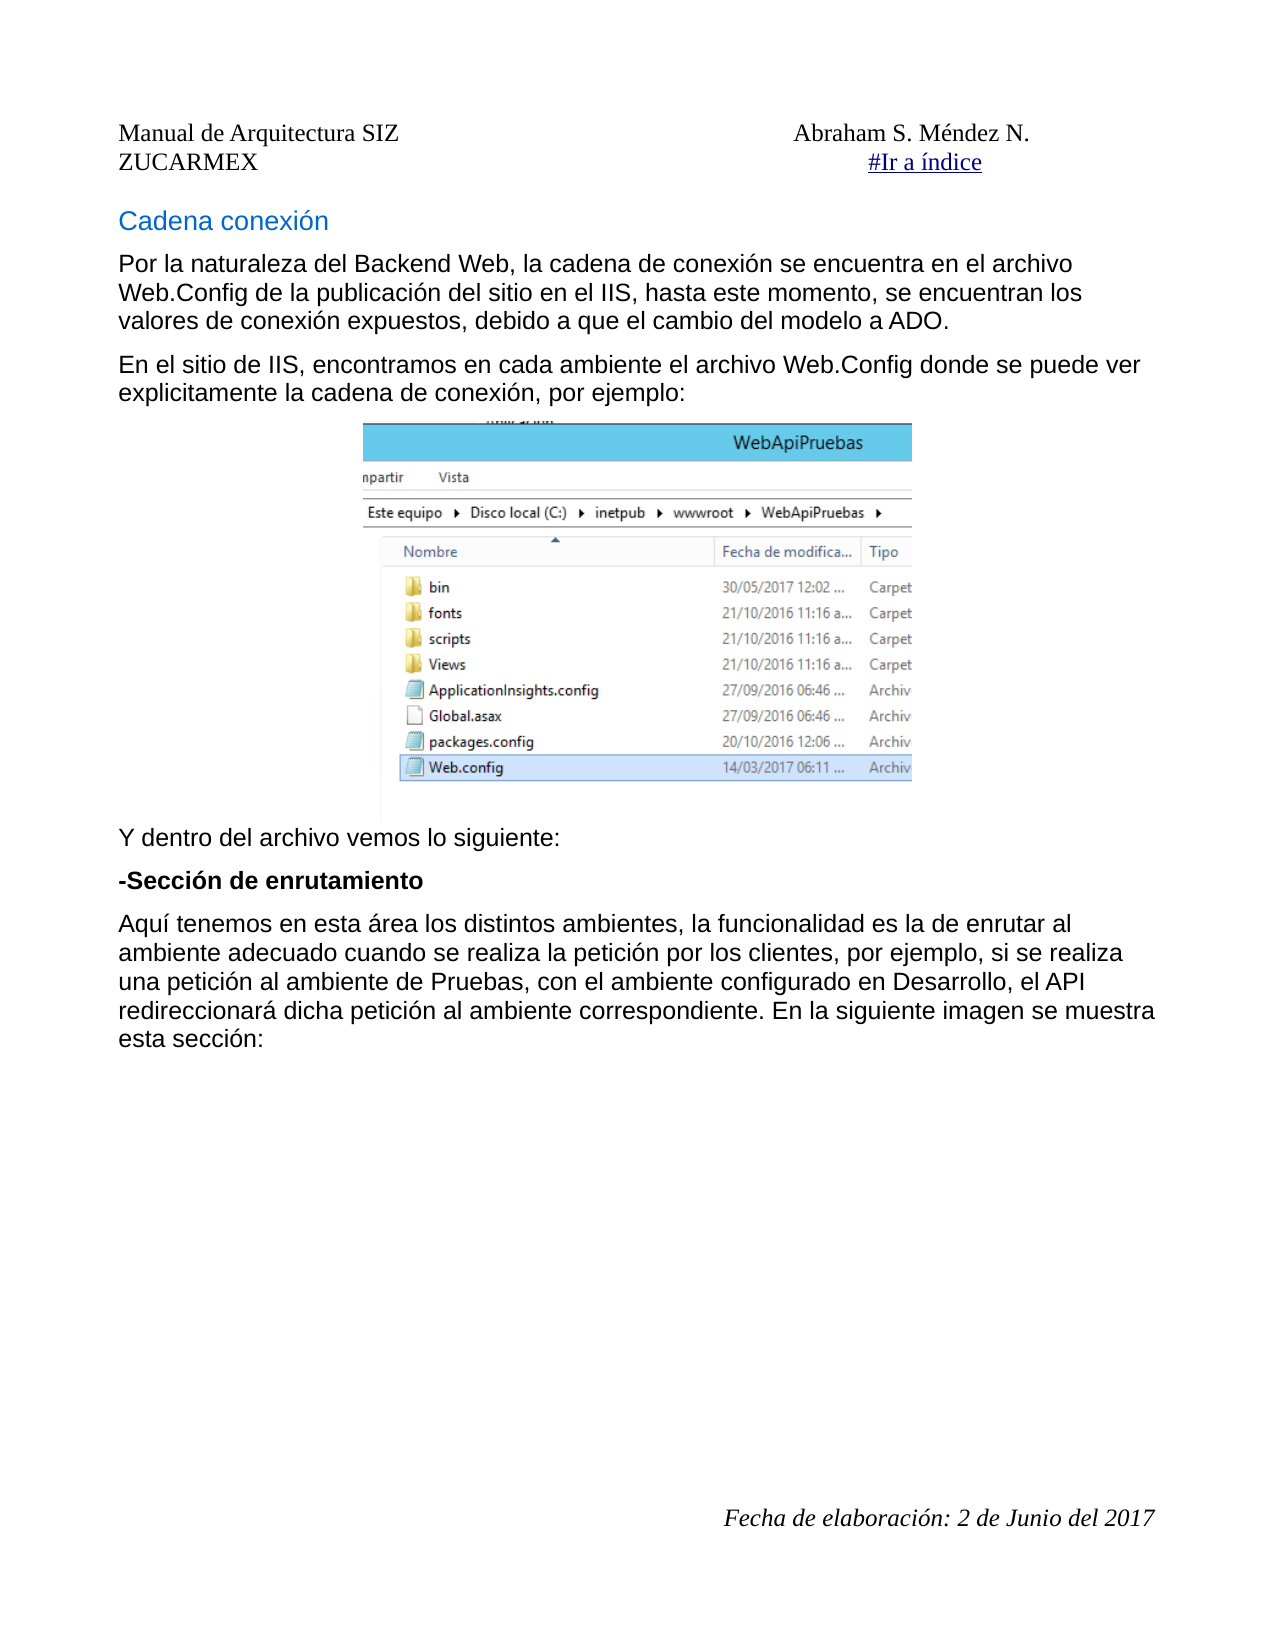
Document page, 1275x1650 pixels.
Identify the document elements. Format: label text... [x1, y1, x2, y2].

text -Sección de enrutamiento [118, 866, 1157, 895]
text En el sitio de IIS, encontramos en cada ambiente el archivo Web.Config donde se puede ver explicitamente la cadena de conexión, por ejemplo: [118, 350, 1157, 407]
text Cadena conexión [118, 205, 1157, 236]
text Y dentro del archivo vemos lo siguiente: [118, 422, 1157, 852]
text Aquí tenemos en esta área los distintos ambientes, la funcionalidad es la de enrutar al ambiente adecuado cuando se realiza la petición por los clientes, por ejemplo, si se realiza una petición al ambiente de Pruebas, con el ambiente configurado en Desarrollo, el API redireccionará dicha petición al ambiente correspondiente. En la siguiente imagen se muestra esta sección: [118, 909, 1157, 1053]
picture [363, 421, 912, 823]
text Por la naturaleza del Backend Web, la cadena de conexión se encuentra en el archivo Web.Config de la publicación del sitio en el IIS, hasta este momento, se encuentran los valores de conexión expuestos, debido a que el cambio del modelo a ADO. [118, 249, 1157, 335]
